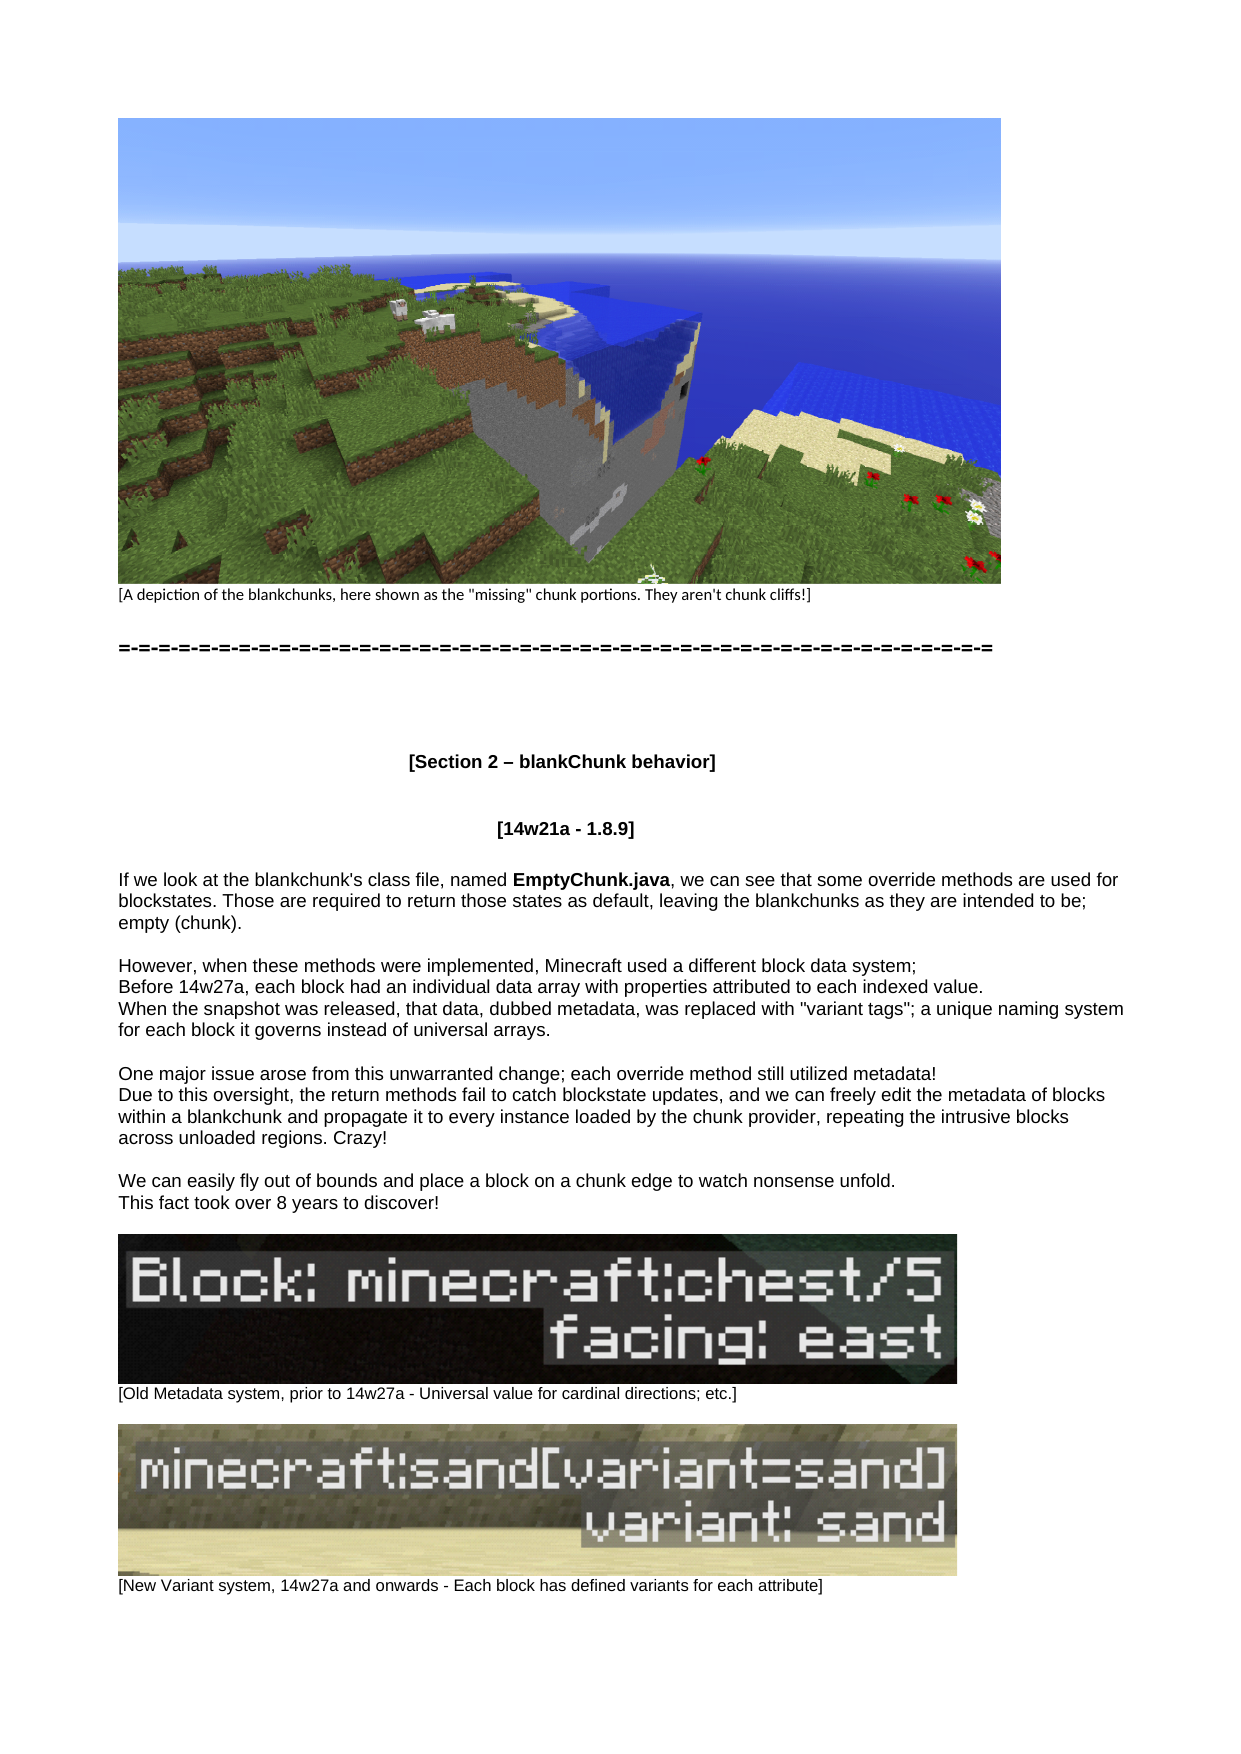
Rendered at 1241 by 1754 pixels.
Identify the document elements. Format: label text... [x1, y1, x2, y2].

text [New Variant system, 14w27a and onwards - Each block has defined variants for each attribute] [118, 1576, 1124, 1595]
text If we look at the blankchunk's class file, named EmptyChunk.java, we can see that some override methods are used for blockstates. Those are required to return those states as default, leaving the blankchunks as they are intended to be; empty (chunk). However, when these methods were implemented, Minecraft used a different block data system; Before 14w27a, each block had an individual data array with properties attributed to each indexed value. When the snapshot was released, that data, dubbed metadata, was replaced with "variant tags"; a unique naming system for each block it governs instead of universal arrays. One major issue arose from this unwarranted change; each override method still utilized metadata! Due to this oversight, the return methods fail to catch blockstate updates, and we can freely edit the metadata of blocks within a blankchunk and propagate it to every instance loaded by the chunk provider, repeating the intrusive blocks across unloaded regions. Crazy! We can easily fly out of bounds and place a block on a chunk edge to watch nonsense unfold. This fact took over 8 years to discover! [118, 868, 1124, 1383]
text [Old Metadata system, prior to 14w27a - Universal value for cardinal directions; etc.] [118, 1383, 1124, 1576]
text [Section 2 – blankChunk behavior] [14w21a - 1.8.9] [362, 663, 1124, 839]
text [A depiction of the blankchunks, here shown as the "missing" chunk portions. They aren't chunk cliffs!] [118, 584, 1122, 604]
text =-=-=-=-=-=-=-=-=-=-=-=-=-=-=-=-=-=-=-=-=-=-=-=-=-=-=-=-=-=-=-=-=-=-=-=-=-=-=-=-=-=-=-= [118, 632, 1122, 663]
